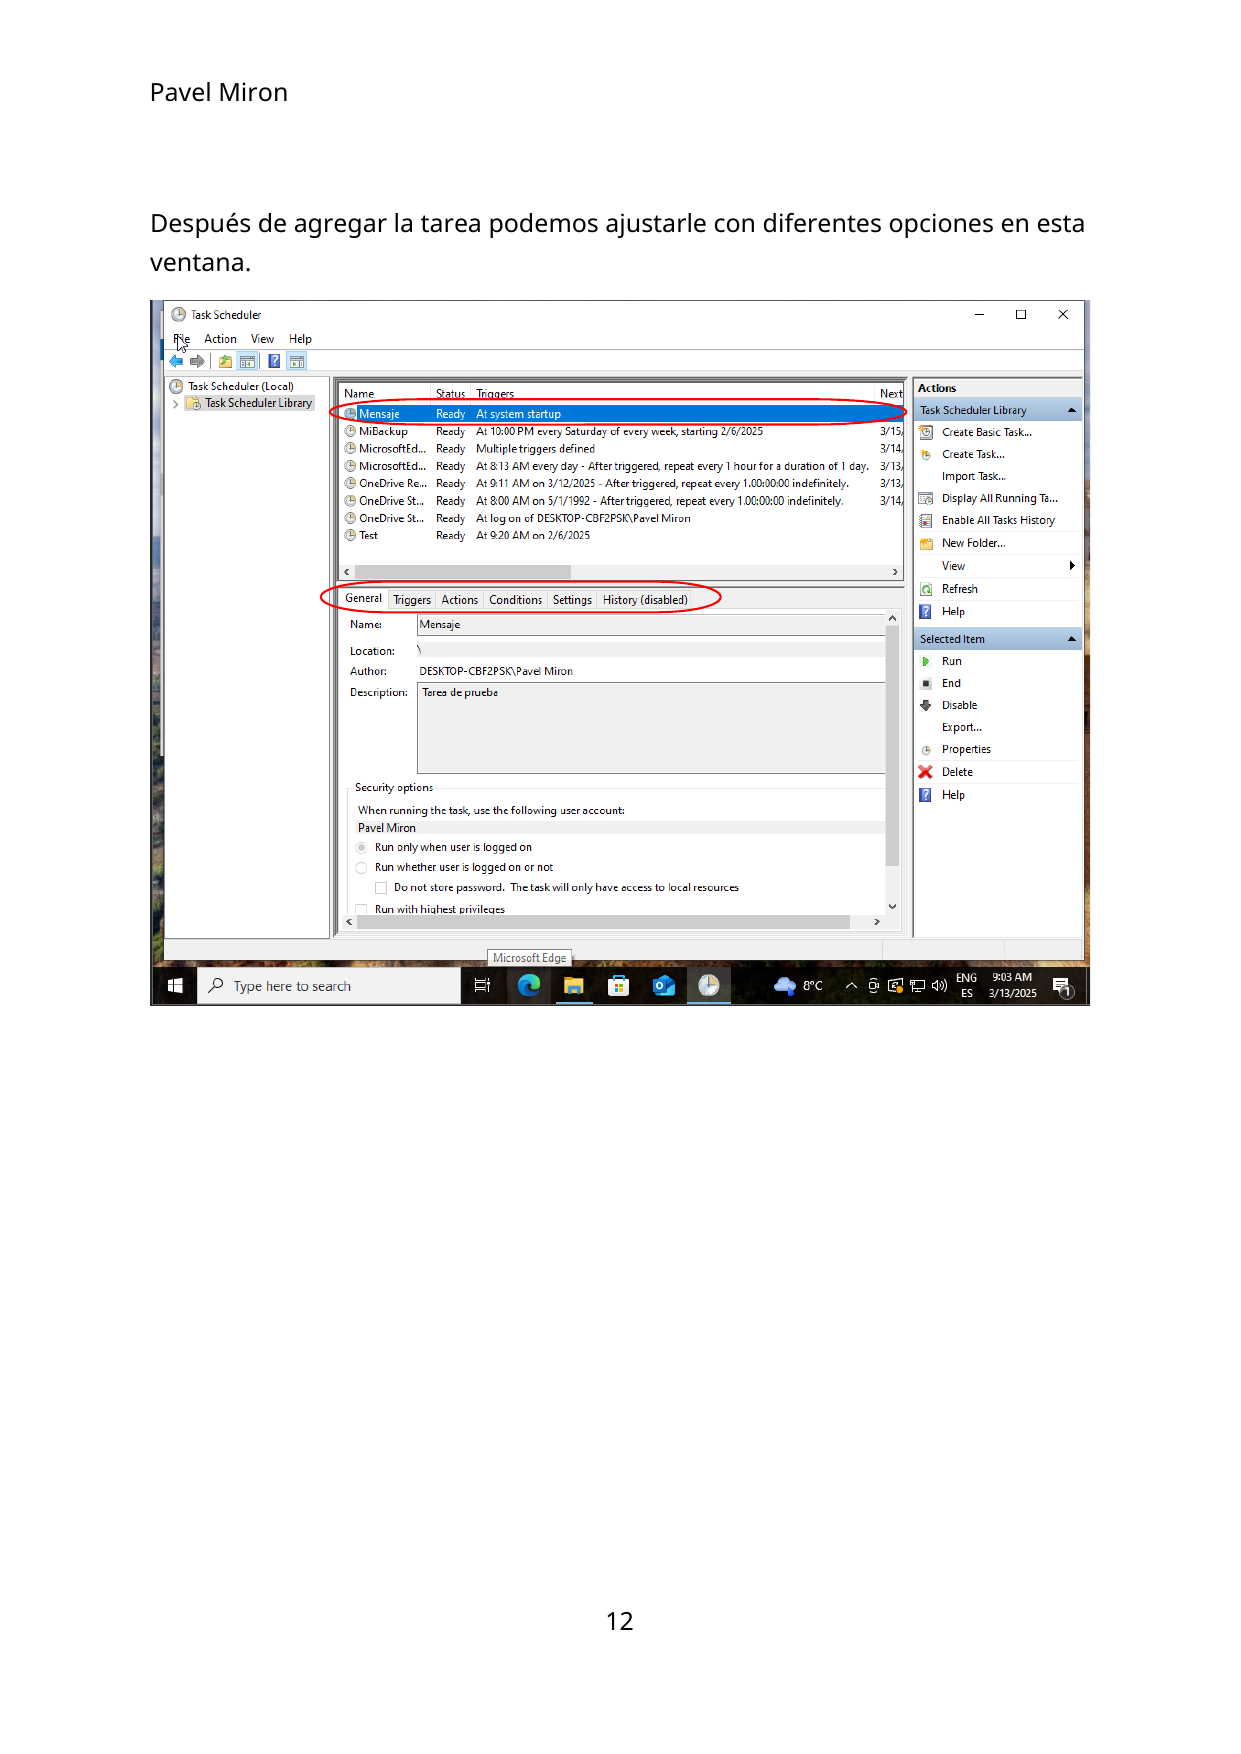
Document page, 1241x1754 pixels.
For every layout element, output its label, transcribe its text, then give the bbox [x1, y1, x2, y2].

text Después de agregar la tarea podemos ajustarle con diferentes opciones en esta ventana. [150, 206, 1090, 279]
